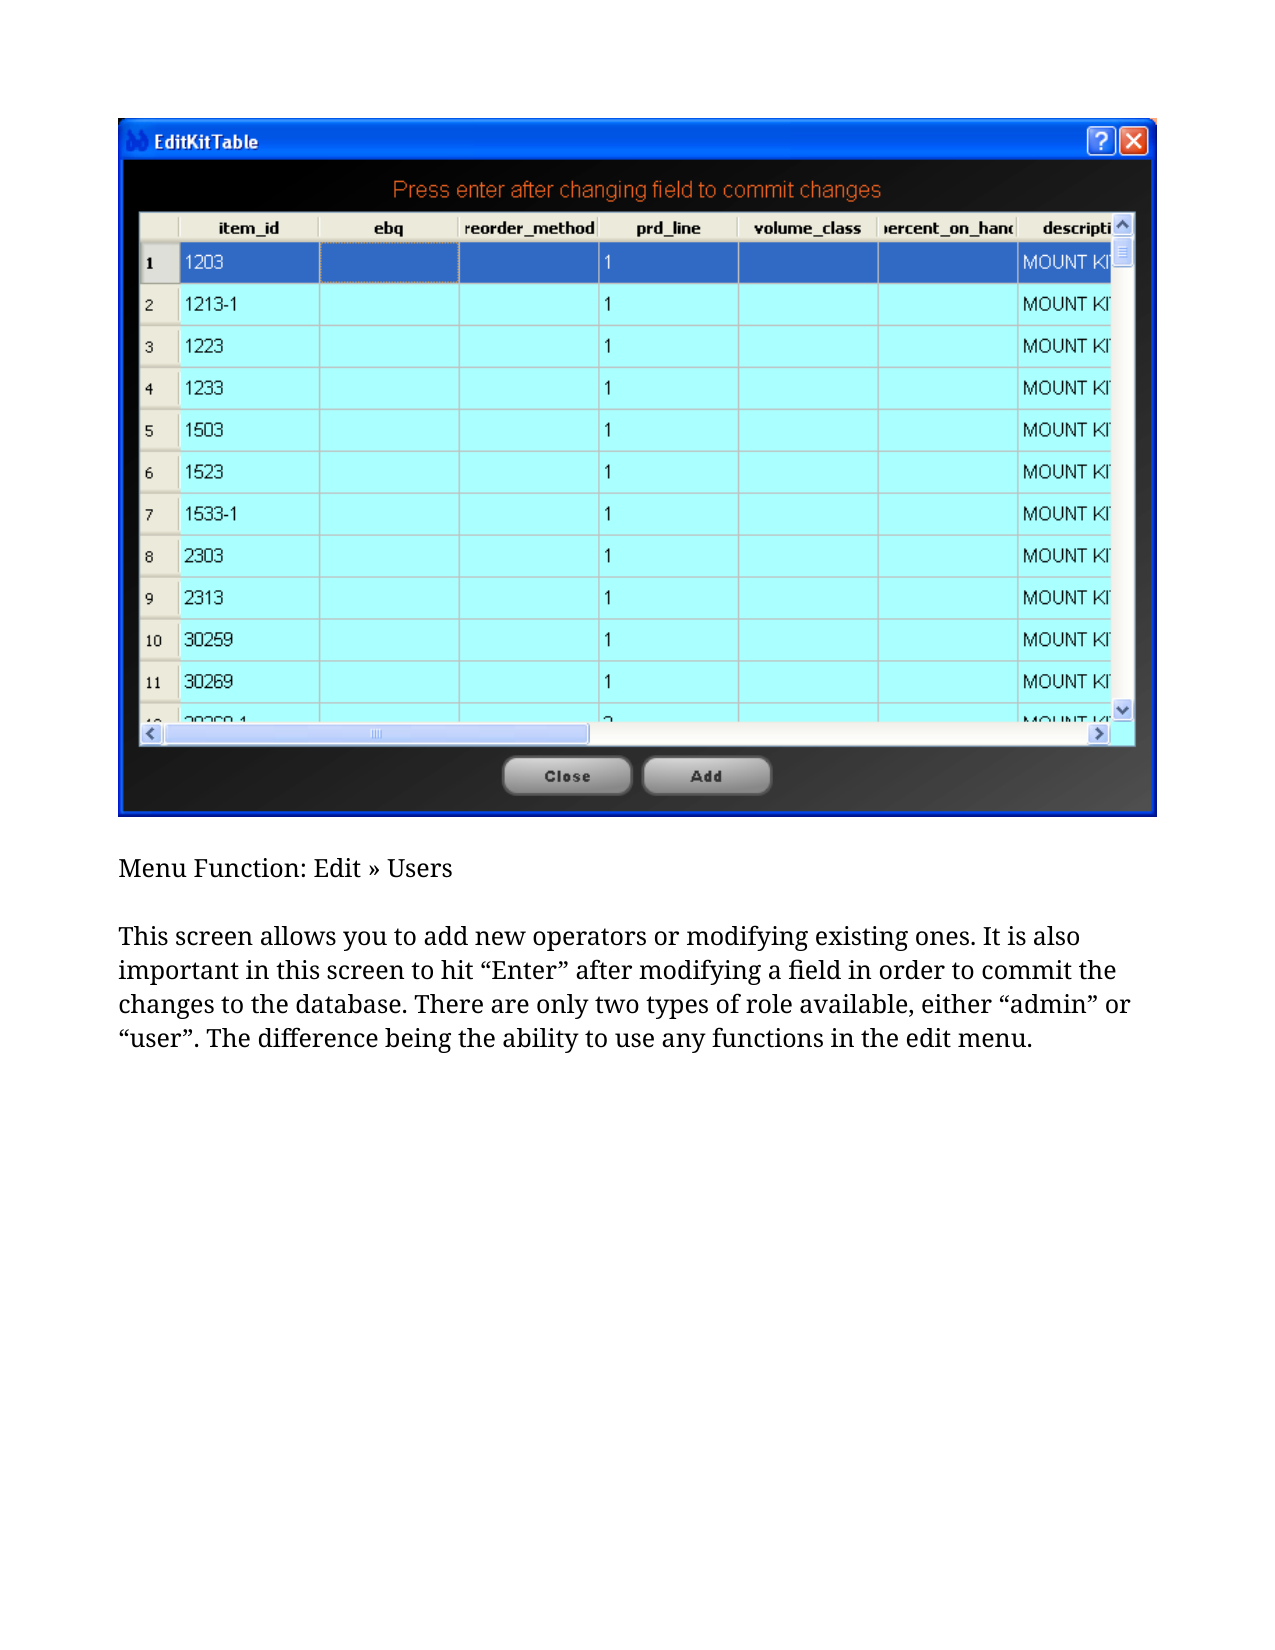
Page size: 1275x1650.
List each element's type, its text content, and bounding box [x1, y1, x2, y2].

text This screen allows you to add new operators or modifying existing ones. It is also important in this screen to hit “Enter” after modifying a field in order to commit the changes to the database. There are only two types of role available, either “admin” or “user”. The difference being the ability to use any functions in the edit menu. [118, 918, 1157, 1054]
picture [118, 118, 1157, 817]
text Menu Function: Edit » Users [118, 850, 1157, 884]
